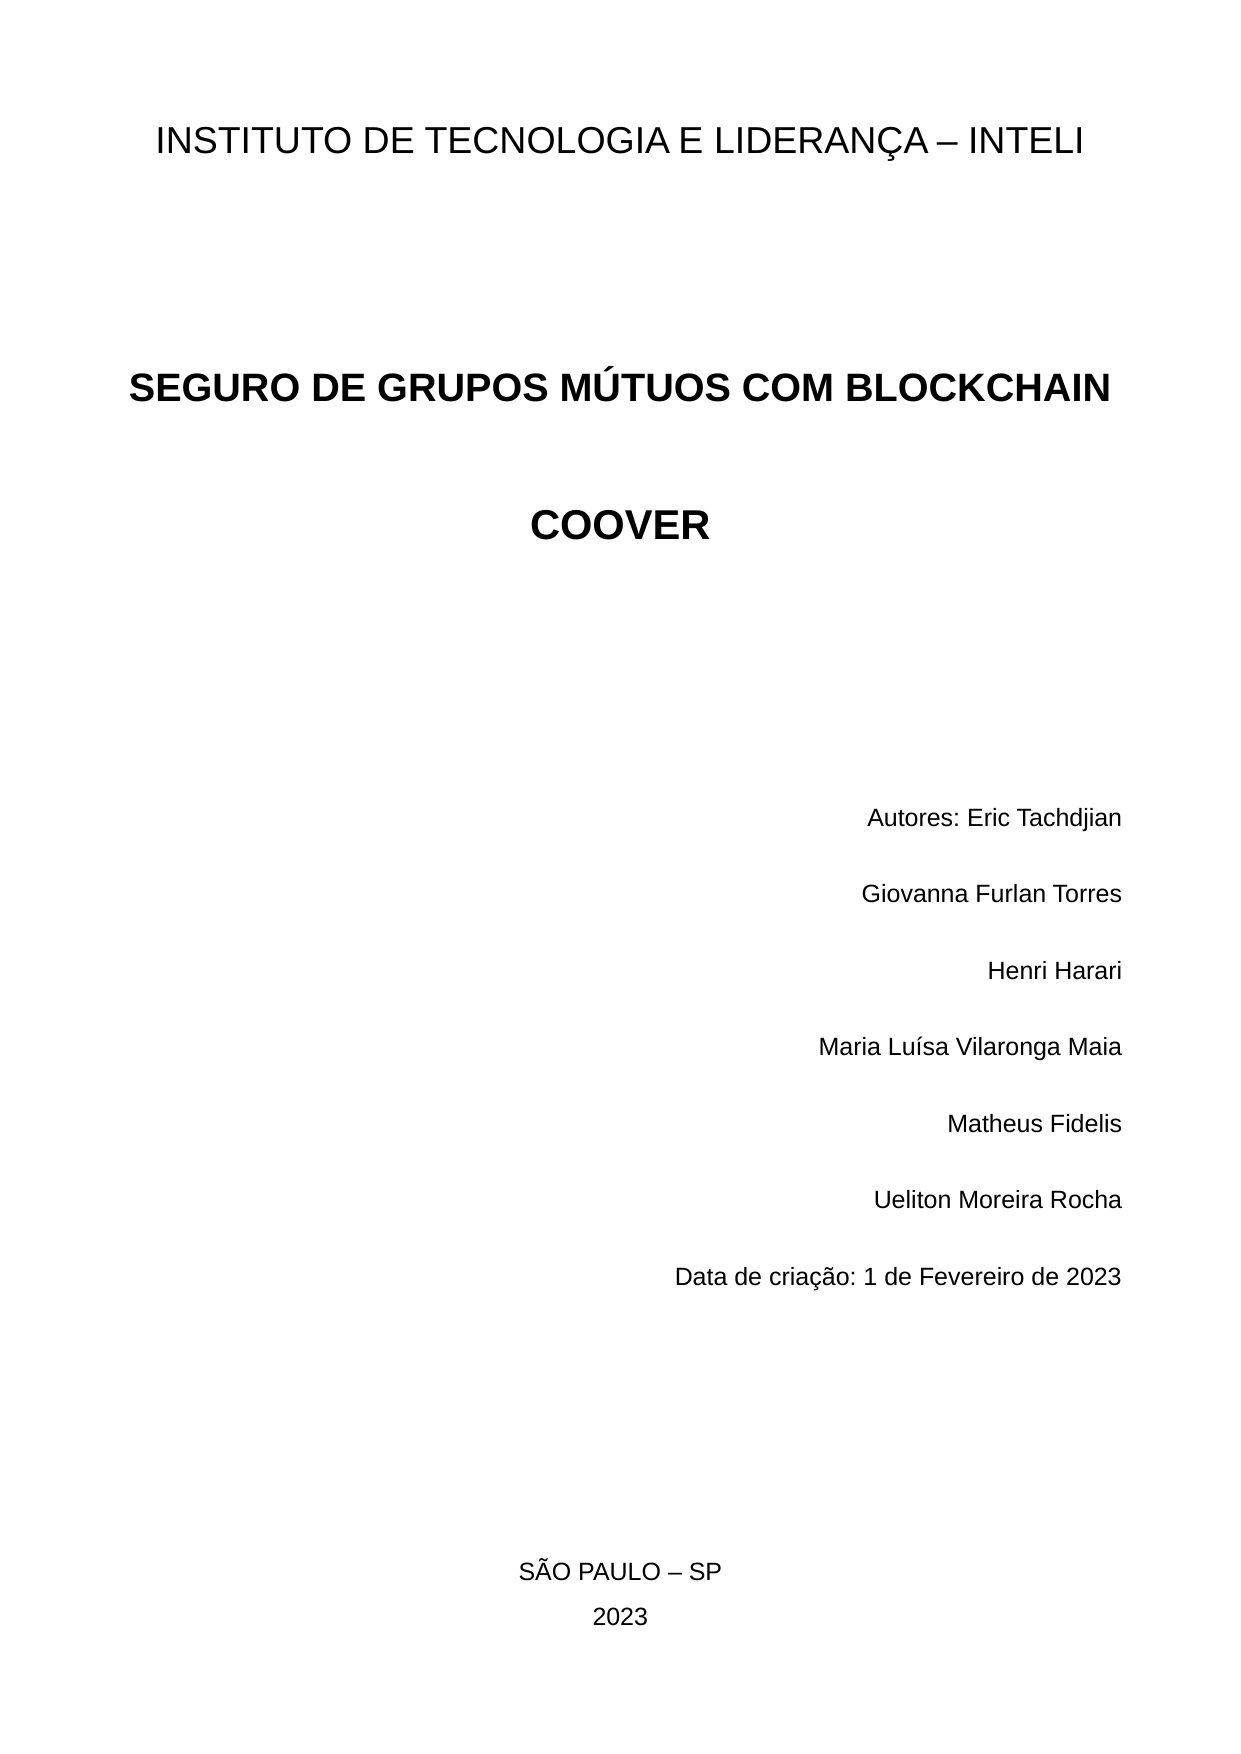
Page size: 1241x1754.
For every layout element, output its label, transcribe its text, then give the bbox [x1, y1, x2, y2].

text Giovanna Furlan Torres [268, 879, 1122, 908]
text Maria Luísa Vilaronga Maia [268, 1032, 1122, 1061]
text Matheus Fidelis [268, 1109, 1122, 1138]
text Ueliton Moreira Rocha [268, 1185, 1122, 1214]
text INSTITUTO DE TECNOLOGIA E LIDERANÇA – INTELI [118, 118, 1122, 161]
text COOVER [118, 501, 1122, 548]
text SÃO PAULO – SP [118, 1557, 1122, 1586]
text Data de criação: 1 de Fevereiro de 2023 [268, 1262, 1122, 1291]
text Henri Harari [268, 956, 1122, 985]
text 2023 [118, 1602, 1122, 1631]
text SEGURO DE GRUPOS MÚTUOS COM BLOCKCHAIN [118, 364, 1122, 409]
text Autores: Eric Tachdjian [268, 803, 1122, 832]
